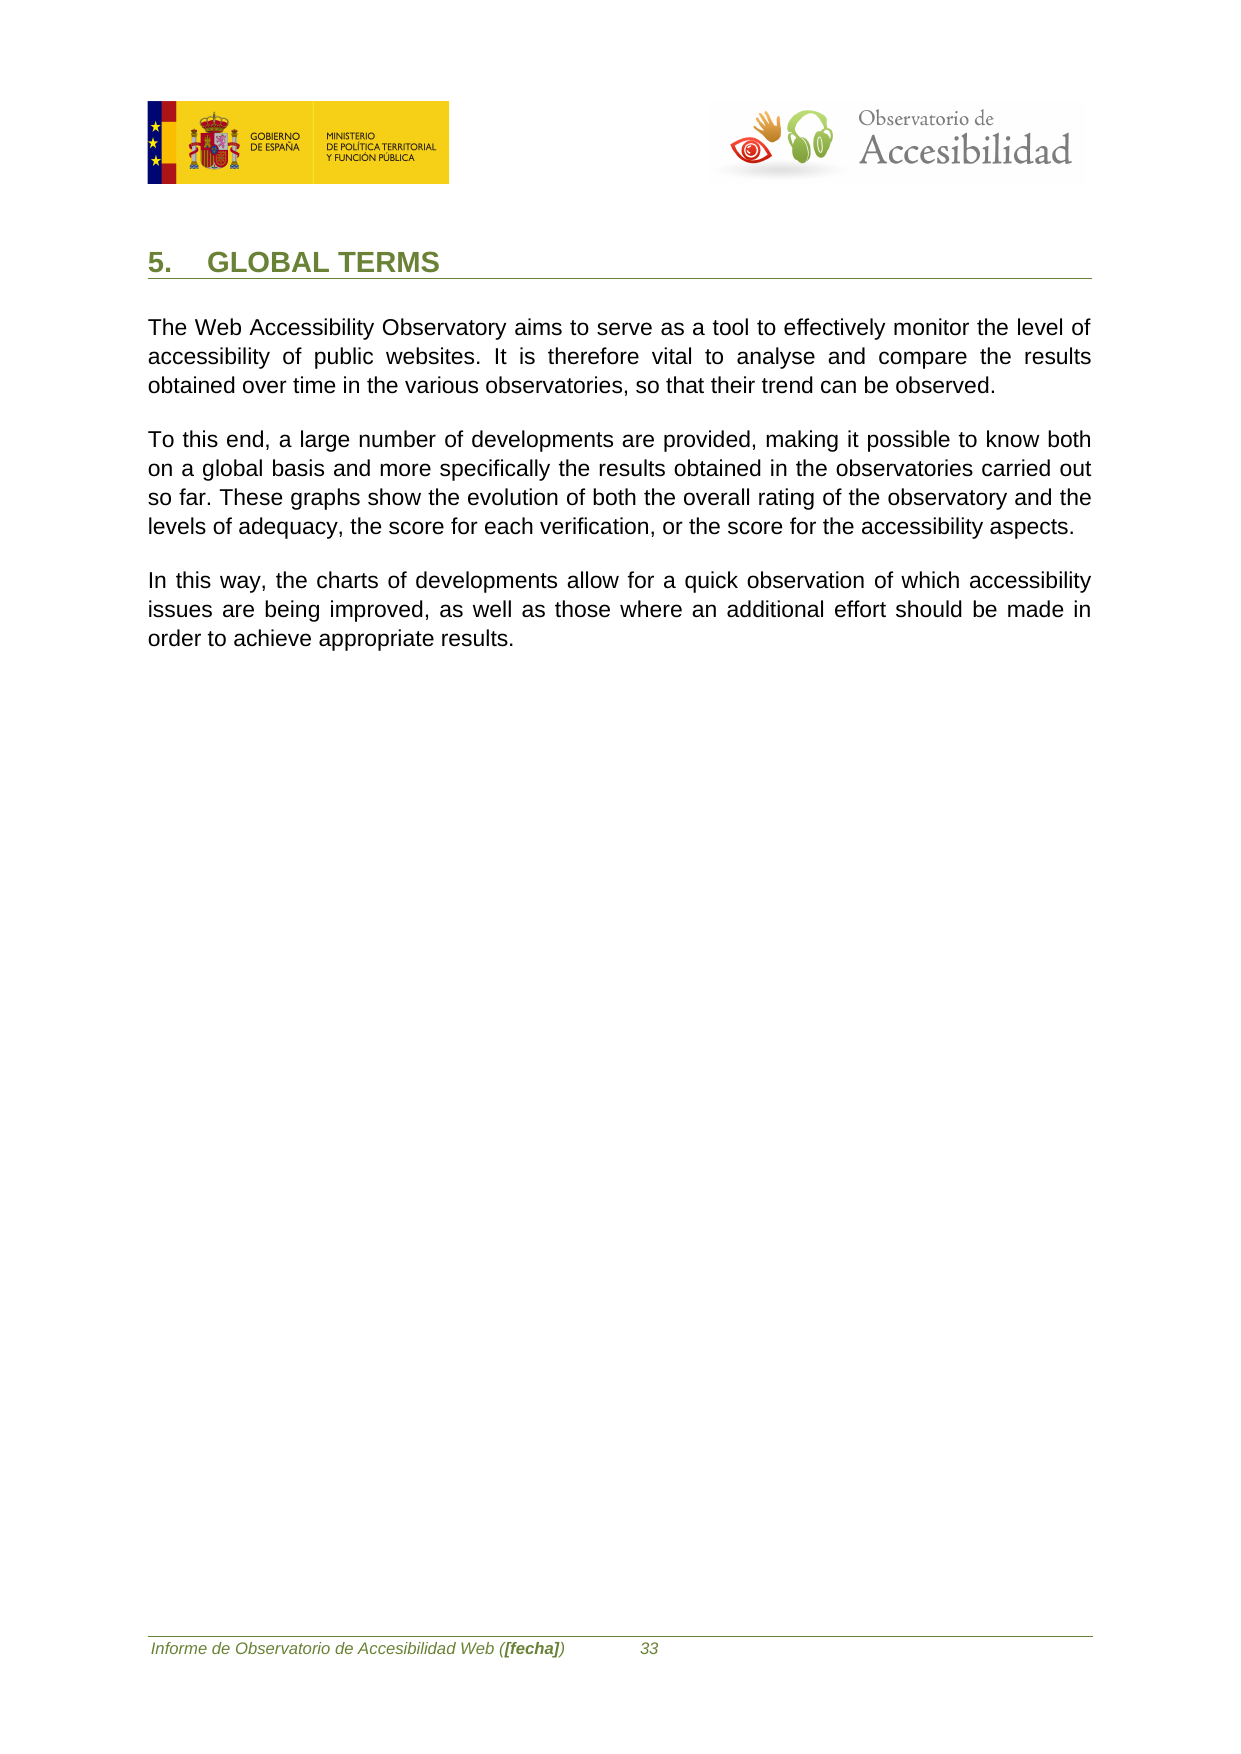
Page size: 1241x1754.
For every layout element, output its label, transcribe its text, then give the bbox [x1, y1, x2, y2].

text To this end, a large number of developments are provided, making it possible to know both on a global basis and more specifically the results obtained in the observatories carried out so far. These graphs show the evolution of both the overall rating of the observatory and the levels of adequacy, the score for each verification, or the score for the accessibility aspects. [148, 426, 1092, 539]
text The Web Accessibility Observatory aims to serve as a tool to effectively monitor the level of accessibility of public websites. It is therefore vital to analyse and compare the results obtained over time in the various observatories, so that their trend can be observed. [148, 314, 1092, 398]
picture [710, 101, 1086, 184]
text In this way, the charts of developments allow for a quick observation of which accessibility issues are being improved, as well as those where an additional effort should be made in order to achieve appropriate results. [148, 567, 1092, 651]
subtitle Global terms [148, 245, 1092, 278]
picture [147, 101, 450, 184]
